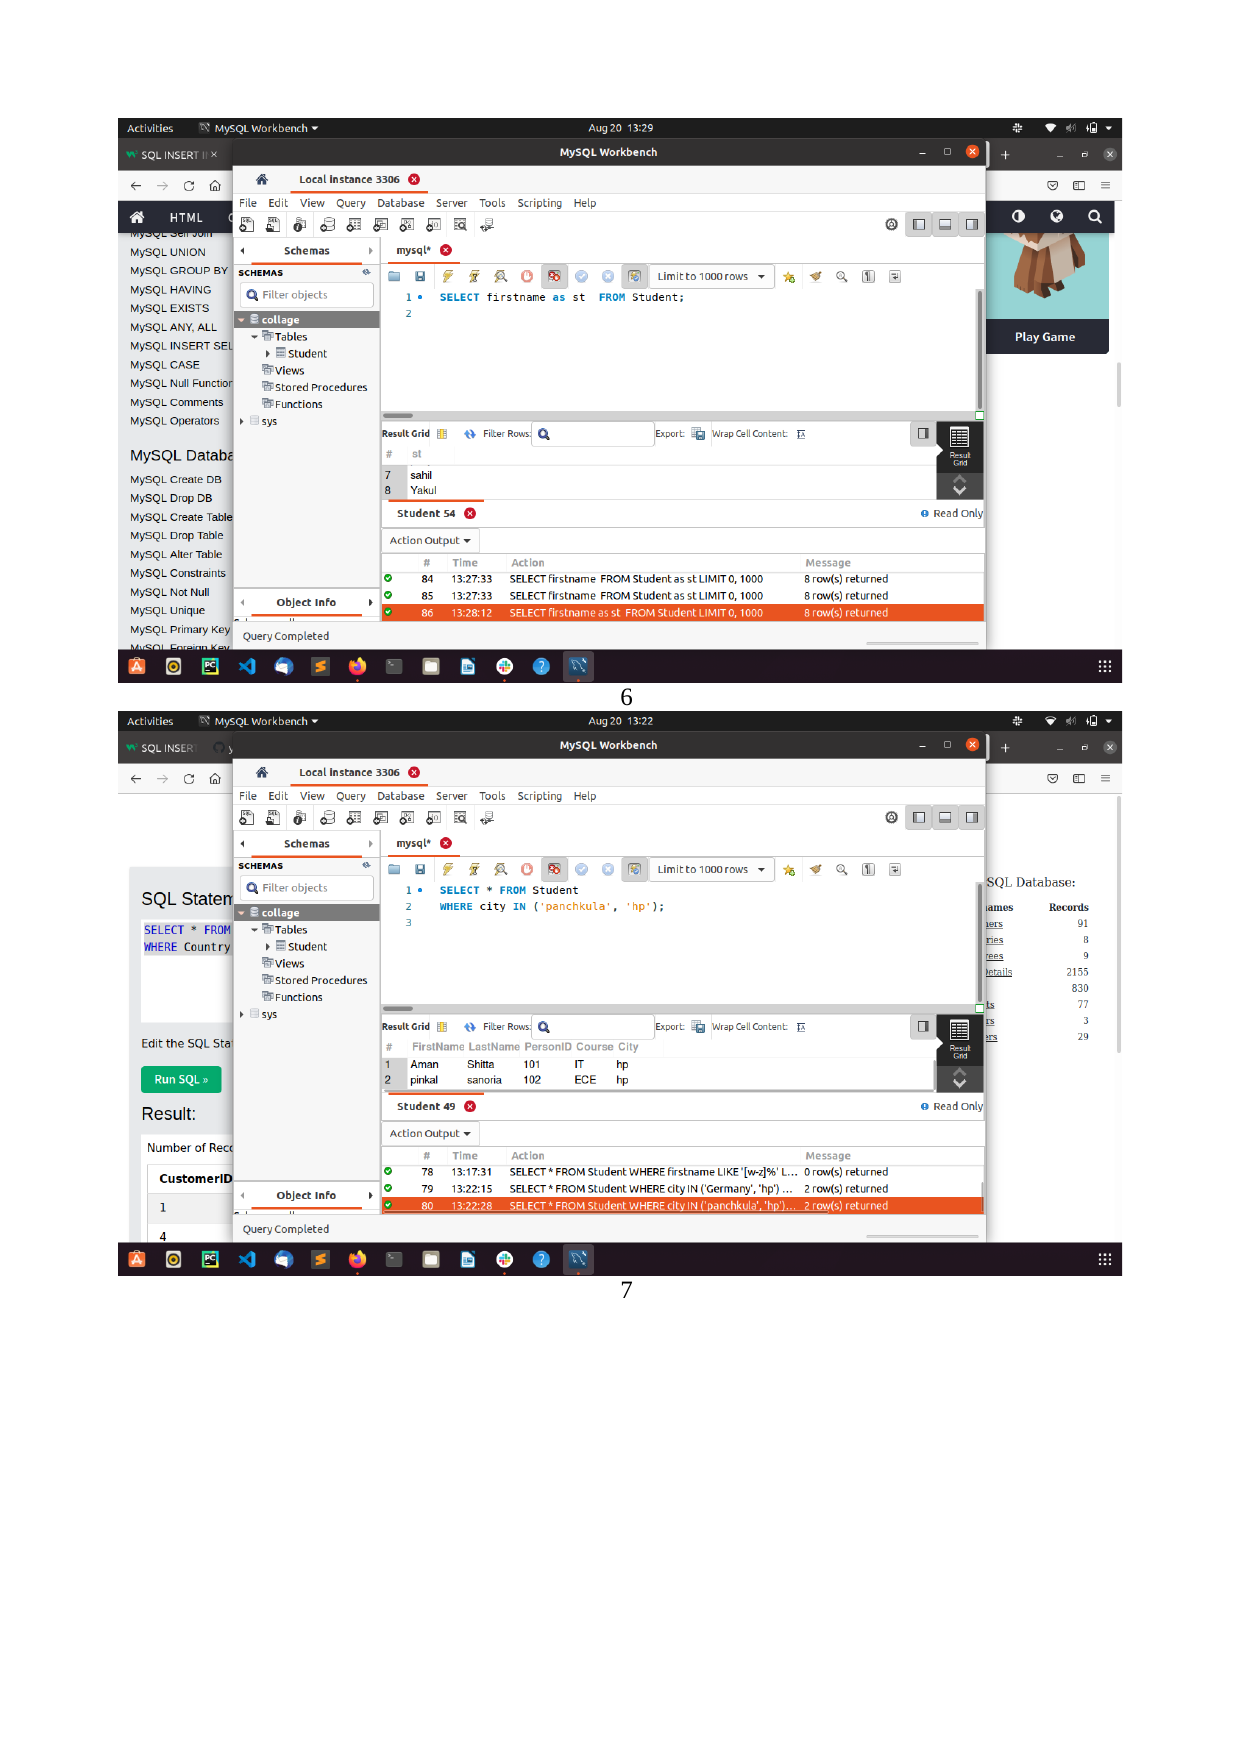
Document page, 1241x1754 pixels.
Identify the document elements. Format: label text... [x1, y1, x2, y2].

picture [118, 711, 1123, 1276]
text 6 [118, 683, 1122, 711]
picture [118, 118, 1123, 683]
text 7 [118, 1276, 1122, 1304]
